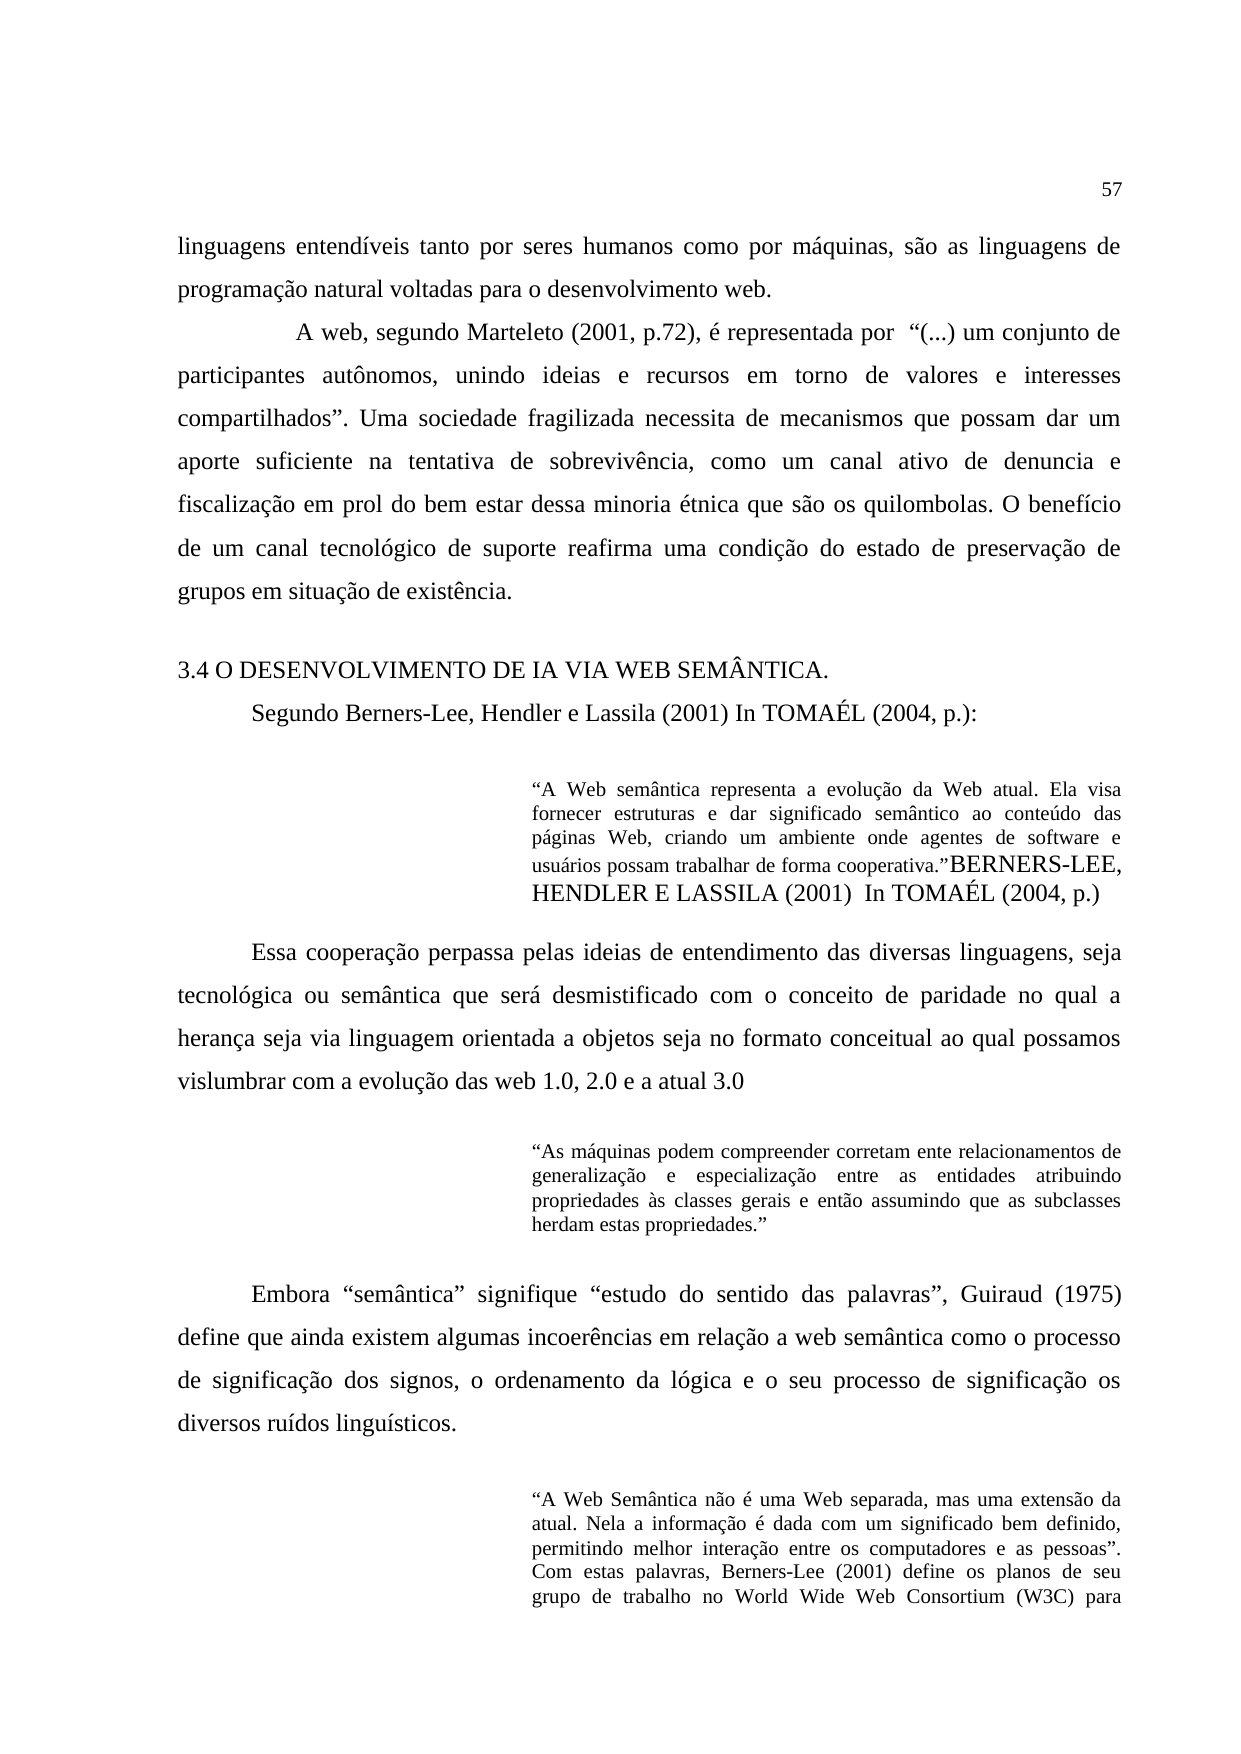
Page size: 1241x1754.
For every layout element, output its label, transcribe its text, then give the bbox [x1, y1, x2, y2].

text A web, segundo Marteleto (2001, p.72), é representada por “(...) um conjunto de participantes autônomos, unindo ideias e recursos em torno de valores e interesses compartilhados”. Uma sociedade fragilizada necessita de mecanismos que possam dar um aporte suficiente na tentativa de sobrevivência, como um canal ativo de denuncia e fiscalização em prol do bem estar dessa minoria étnica que são os quilombolas. O benefício de um canal tecnológico de suporte reafirma uma condição do estado de preservação de grupos em situação de existência. [177, 317, 1122, 604]
text Segundo Berners-Lee, Hendler e Lassila (2001) In TOMAÉL (2004, p.): [177, 698, 1122, 727]
text linguagens entendíveis tanto por seres humanos como por máquinas, são as linguagens de programação natural voltadas para o desenvolvimento web. [177, 231, 1122, 303]
text “As máquinas podem compreender corretam ente relacionamentos de generalização e especialização entre as entidades atribuindo propriedades às classes gerais e então assumindo que as subclasses herdam estas propriedades.” [532, 1139, 1122, 1236]
text “A Web Semântica não é uma Web separada, mas uma extensão da atual. Nela a informação é dada com um significado bem definido, permitindo melhor interação entre os computadores e as pessoas”. Com estas palavras, Berners-Lee (2001) define os planos de seu grupo de trabalho no World Wide Web Consortium (W3C) para [532, 1487, 1122, 1608]
text 3.4 O DESENVOLVIMENTO DE IA VIA WEB SEMÂNTICA. [177, 655, 1122, 684]
text Embora “semântica” signifique “estudo do sentido das palavras”, Guiraud (1975) define que ainda existem algumas incoerências em relação a web semântica como o processo de significação dos signos, o ordenamento da lógica e o seu processo de significação os diversos ruídos linguísticos. [177, 1279, 1122, 1437]
text “A Web semântica representa a evolução da Web atual. Ela visa fornecer estruturas e dar significado semântico ao conteúdo das páginas Web, criando um ambiente onde agentes de software e usuários possam trabalhar de forma cooperativa.”BERNERS-LEE, HENDLER E LASSILA (2001) In TOMAÉL (2004, p.) [532, 777, 1122, 907]
text Essa cooperação perpassa pelas ideias de entendimento das diversas linguagens, seja tecnológica ou semântica que será desmistificado com o conceito de paridade no qual a herança seja via linguagem orientada a objetos seja no formato conceitual ao qual possamos vislumbrar com a evolução das web 1.0, 2.0 e a atual 3.0 [177, 937, 1122, 1095]
